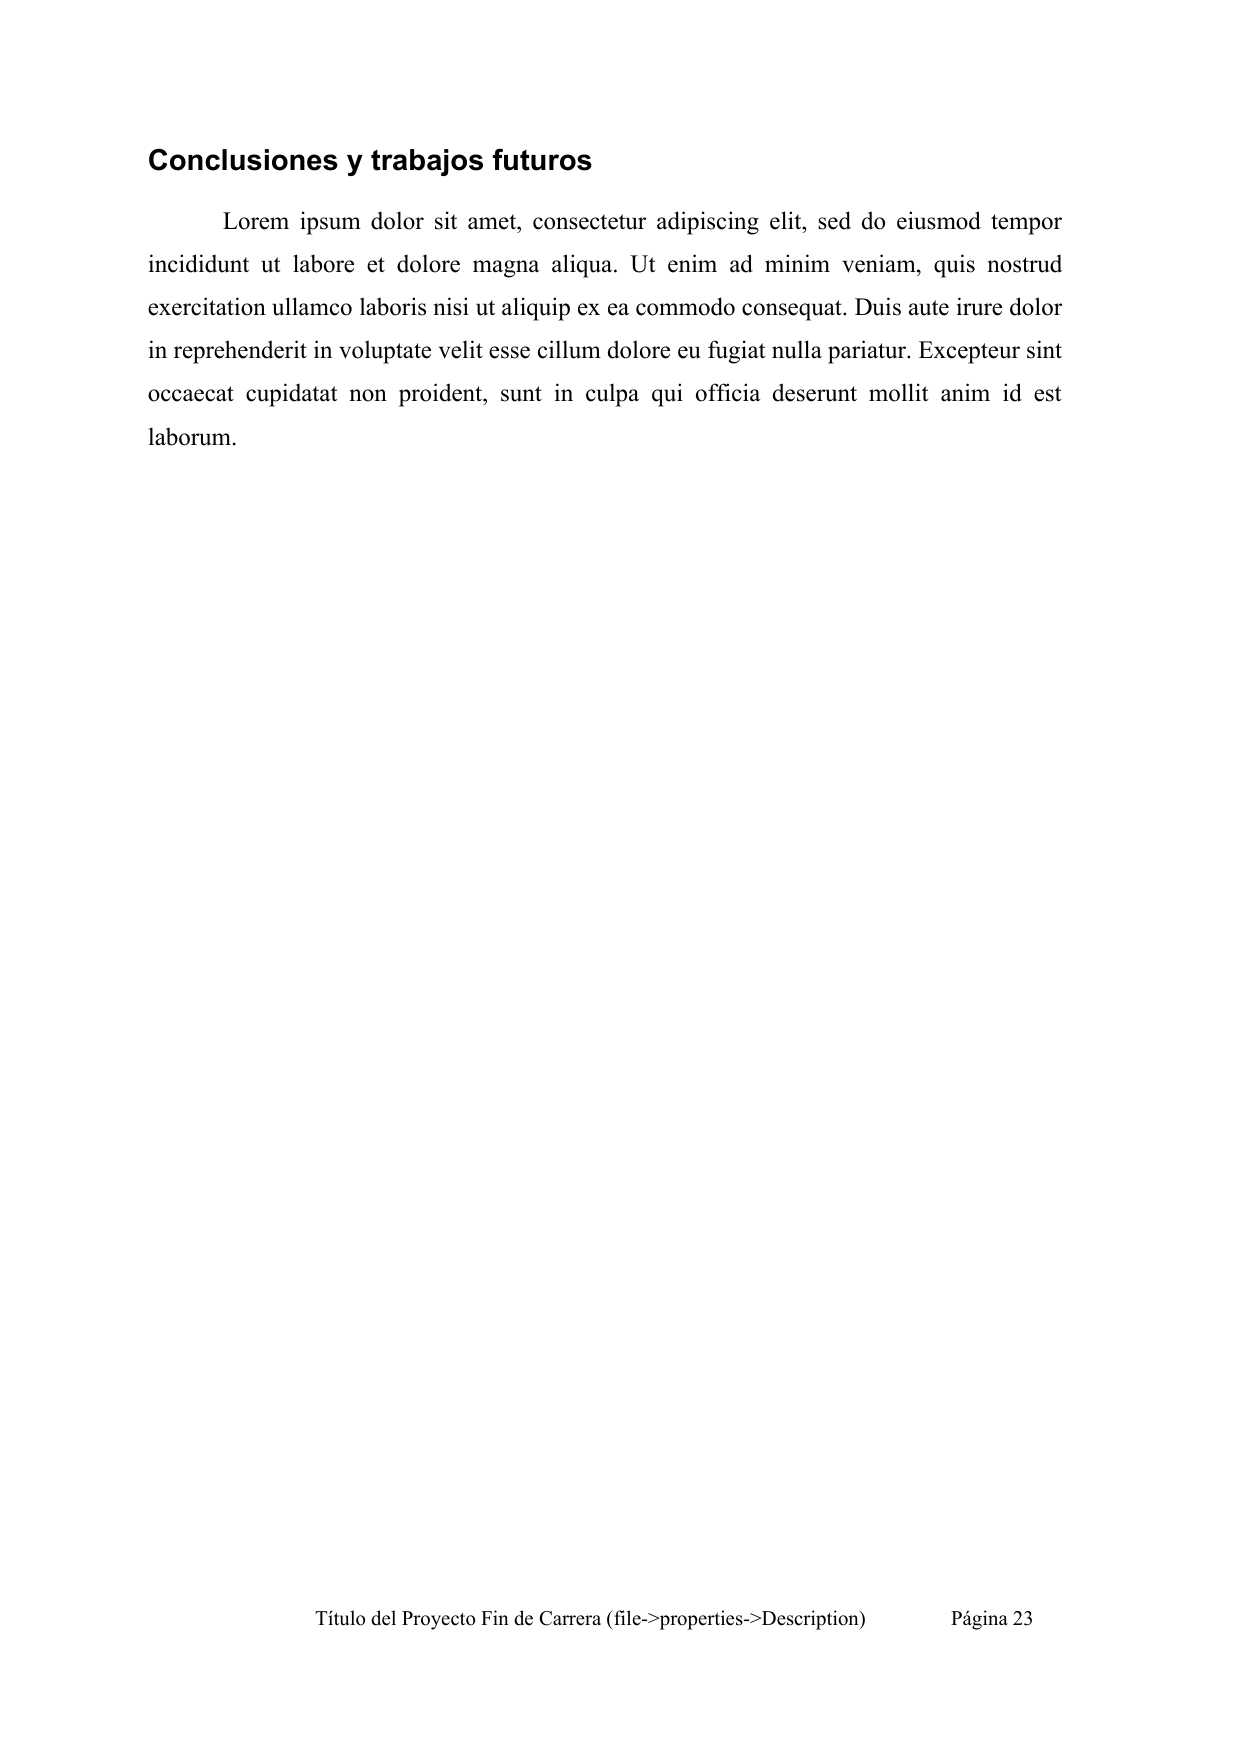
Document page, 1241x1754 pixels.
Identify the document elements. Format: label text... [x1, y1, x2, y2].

subtitle Conclusiones y trabajos futuros [148, 143, 1063, 177]
text Lorem ipsum dolor sit amet, consectetur adipiscing elit, sed do eiusmod tempor incididunt ut labore et dolore magna aliqua. Ut enim ad minim veniam, quis nostrud exercitation ullamco laboris nisi ut aliquip ex ea commodo consequat. Duis aute irure dolor in reprehenderit in voluptate velit esse cillum dolore eu fugiat nulla pariatur. Excepteur sint occaecat cupidatat non proident, sunt in culpa qui officia deserunt mollit anim id est laborum. [148, 206, 1063, 450]
